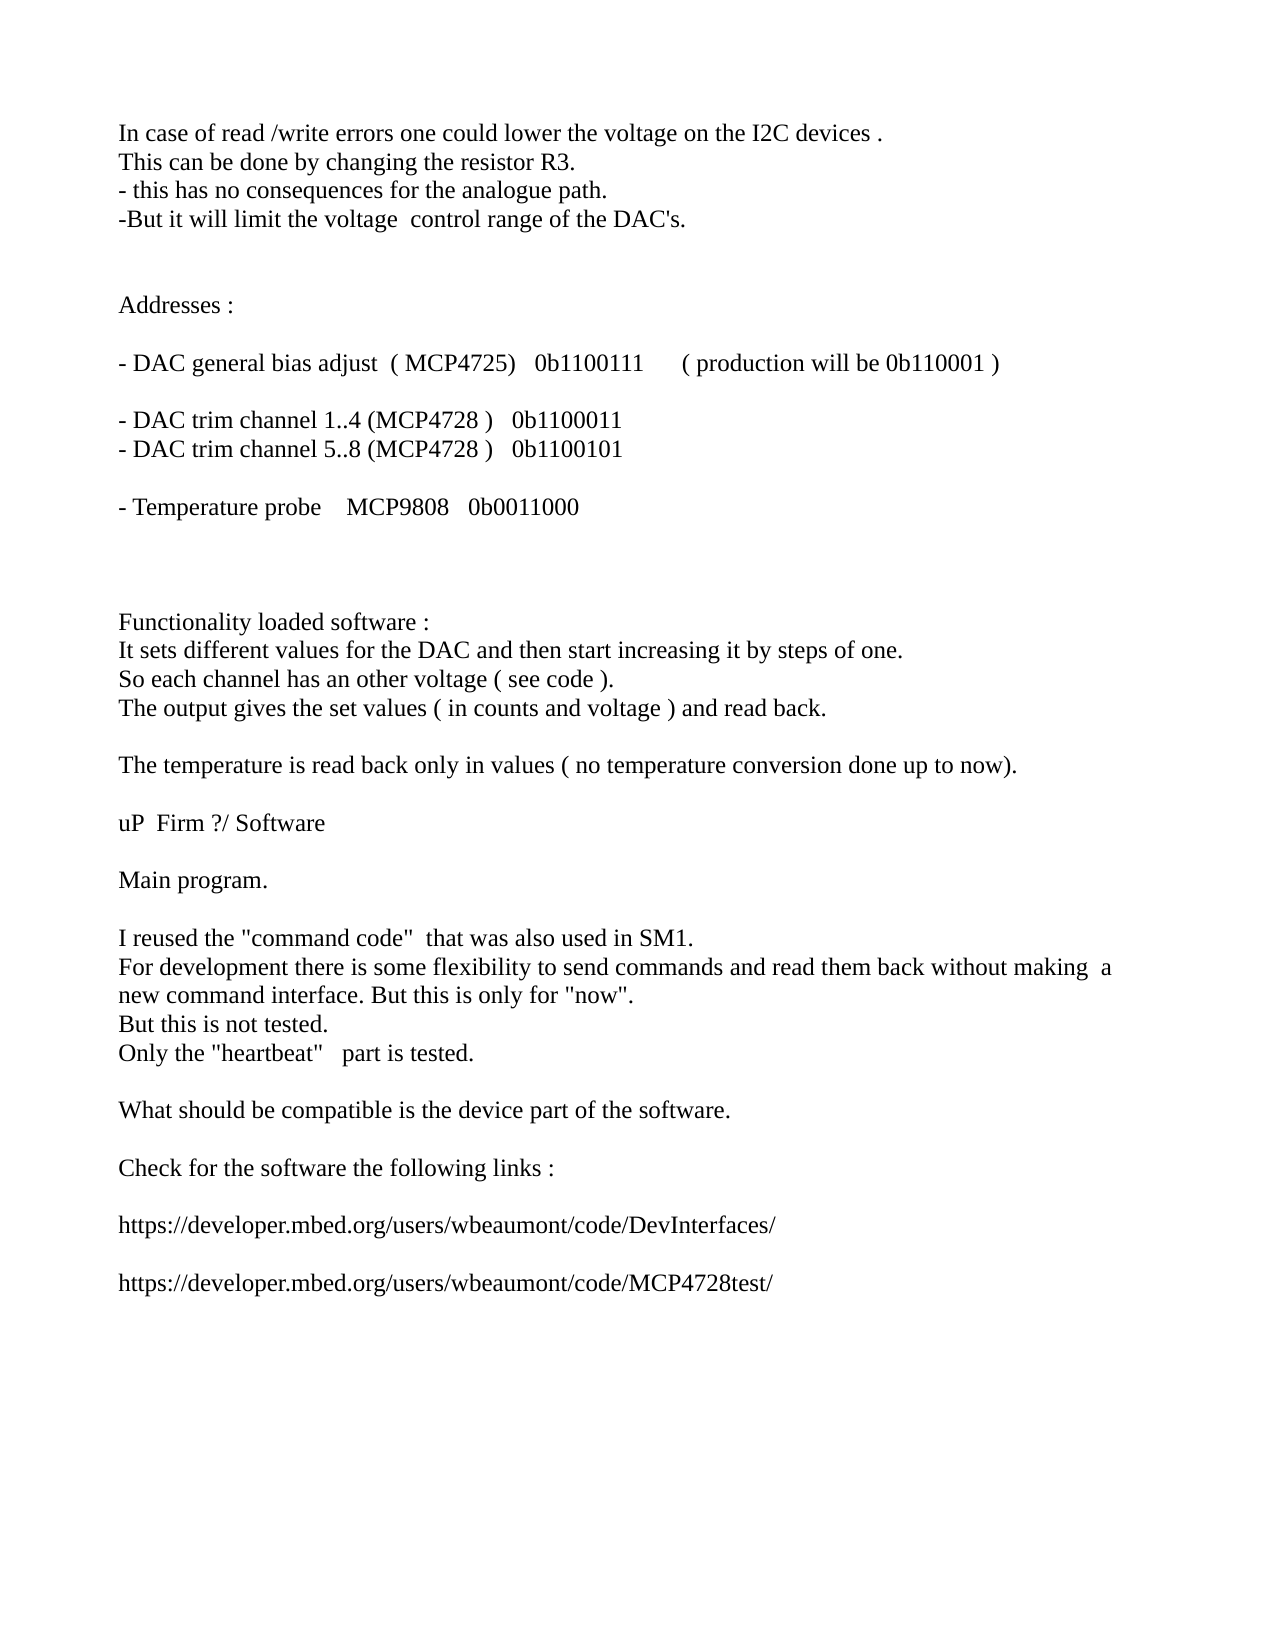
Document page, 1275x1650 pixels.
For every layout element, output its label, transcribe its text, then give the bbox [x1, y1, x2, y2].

text https://developer.mbed.org/users/wbeaumont/code/DevInterfaces/ [118, 1211, 1157, 1239]
text But this is not tested. [118, 1009, 1157, 1038]
text - Temperature probe MCP9808 0b0011000 [118, 492, 1157, 521]
text I reused the "command code" that was also used in SM1. [118, 923, 1157, 952]
text The temperature is read back only in values ( no temperature conversion done up to now). [118, 751, 1157, 779]
text So each channel has an other voltage ( see code ). [118, 664, 1157, 693]
text - DAC trim channel 1..4 (MCP4728 ) 0b1100011 [118, 406, 1157, 434]
text - DAC general bias adjust ( MCP4725) 0b1100111 ( production will be 0b110001 ) [118, 348, 1157, 377]
text This can be done by changing the resistor R3. [118, 147, 1157, 176]
text The output gives the set values ( in counts and voltage ) and read back. [118, 693, 1157, 722]
text It sets different values for the DAC and then start increasing it by steps of one. [118, 636, 1157, 664]
text -But it will limit the voltage control range of the DAC's. [118, 204, 1157, 233]
text Check for the software the following links : [118, 1153, 1157, 1182]
text Main program. [118, 866, 1157, 894]
text In case of read /write errors one could lower the voltage on the I2C devices . [118, 118, 1157, 147]
text What should be compatible is the device part of the software. [118, 1096, 1157, 1124]
text Functionality loaded software : [118, 607, 1157, 636]
text uP Firm ?/ Software [118, 808, 1157, 837]
text For development there is some flexibility to send commands and read them back without making a new command interface. But this is only for "now". [118, 952, 1157, 1009]
text - this has no consequences for the analogue path. [118, 176, 1157, 204]
text Addresses : [118, 291, 1157, 319]
text Only the "heartbeat" part is tested. [118, 1038, 1157, 1067]
text https://developer.mbed.org/users/wbeaumont/code/MCP4728test/ [118, 1268, 1157, 1297]
text - DAC trim channel 5..8 (MCP4728 ) 0b1100101 [118, 434, 1157, 463]
